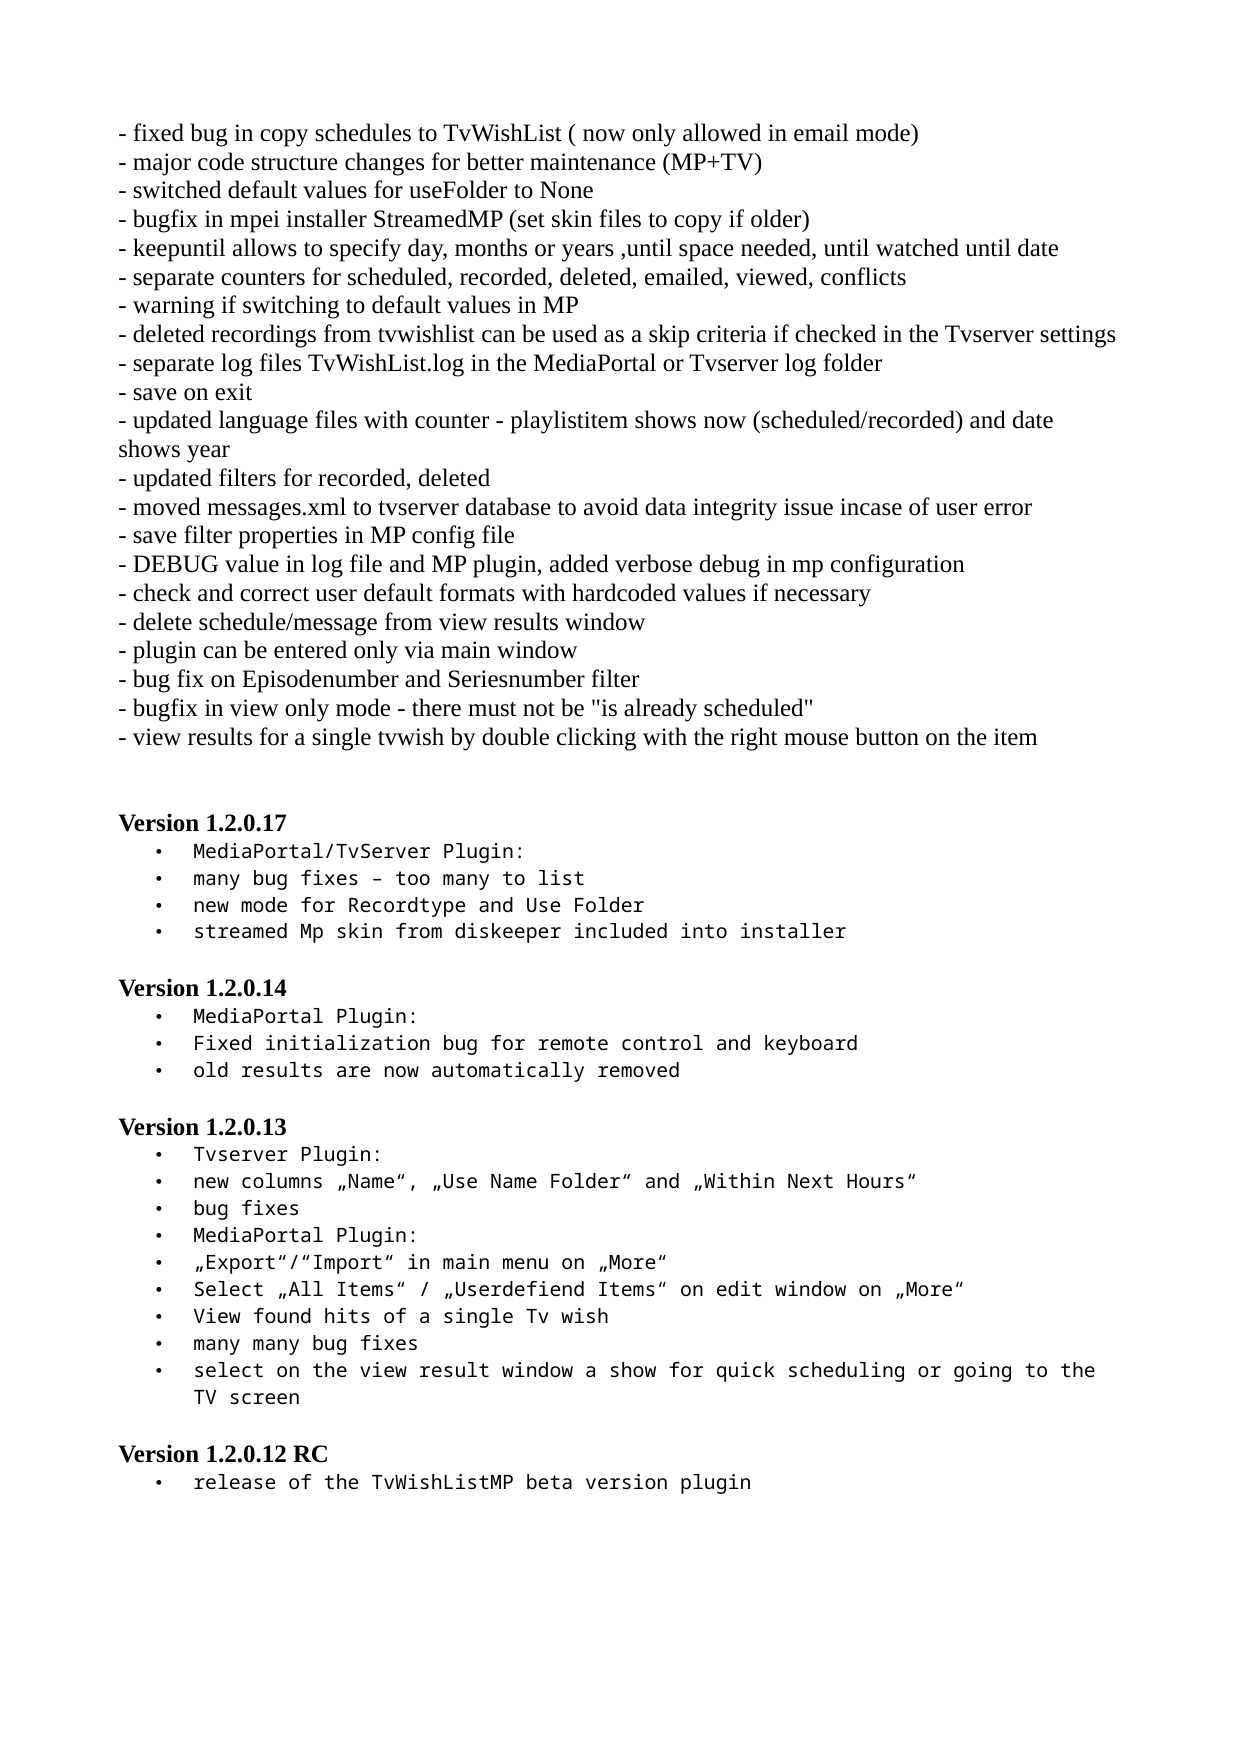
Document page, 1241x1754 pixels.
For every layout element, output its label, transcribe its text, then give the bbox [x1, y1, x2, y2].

list „Export“/“Import“ in main menu on „More“ [156, 1249, 1122, 1276]
text - major code structure changes for better maintenance (MP+TV) [118, 147, 1122, 176]
text - separate counters for scheduled, recorded, deleted, emailed, viewed, conflicts [118, 262, 1122, 291]
text - bugfix in view only mode - there must not be "is already scheduled" [118, 693, 1122, 722]
text Version 1.2.0.12 RC [118, 1439, 1122, 1468]
list new columns „Name“, „Use Name Folder“ and „Within Next Hours“ [156, 1168, 1122, 1195]
list new mode for Recordtype and Use Folder [156, 891, 1122, 918]
list View found hits of a single Tv wish [156, 1303, 1122, 1329]
text - updated language files with counter - playlistitem shows now (scheduled/recorded) and date shows year [118, 406, 1122, 463]
text - separate log files TvWishList.log in the MediaPortal or Tvserver log folder [118, 348, 1122, 377]
text Version 1.2.0.13 [118, 1112, 1122, 1141]
text - view results for a single tvwish by double clicking with the right mouse button on the item [118, 722, 1122, 751]
list Tvserver Plugin: [156, 1141, 1122, 1168]
list release of the TvWishListMP beta version plugin [156, 1468, 1122, 1495]
text - moved messages.xml to tvserver database to avoid data integrity issue incase of user error [118, 492, 1122, 521]
text - DEBUG value in log file and MP plugin, added verbose debug in mp configuration [118, 549, 1122, 578]
text - bug fix on Episodenumber and Seriesnumber filter [118, 664, 1122, 693]
text - save filter properties in MP config file [118, 521, 1122, 549]
text Version 1.2.0.14 [118, 973, 1122, 1002]
text - switched default values for useFolder to None [118, 176, 1122, 204]
text - keepuntil allows to specify day, months or years ,until space needed, until watched until date [118, 233, 1122, 262]
text - check and correct user default formats with hardcoded values if necessary [118, 578, 1122, 607]
list MediaPortal Plugin: [156, 1002, 1122, 1029]
list select on the view result window a show for quick scheduling or going to the TV screen [156, 1357, 1122, 1411]
text - plugin can be entered only via main window [118, 636, 1122, 664]
text - updated filters for recorded, deleted [118, 463, 1122, 492]
list old results are now automatically removed [156, 1056, 1122, 1083]
text - fixed bug in copy schedules to TvWishList ( now only allowed in email mode) [118, 118, 1122, 147]
text - save on exit [118, 377, 1122, 406]
list bug fixes [156, 1195, 1122, 1222]
list streamed Mp skin from diskeeper included into installer [156, 918, 1122, 945]
text - bugfix in mpei installer StreamedMP (set skin files to copy if older) [118, 204, 1122, 233]
text - delete schedule/message from view results window [118, 607, 1122, 636]
list Select „All Items“ / „Userdefiend Items“ on edit window on „More“ [156, 1276, 1122, 1303]
list many bug fixes – too many to list [156, 864, 1122, 891]
list MediaPortal Plugin: [156, 1222, 1122, 1249]
list MediaPortal/TvServer Plugin: [156, 837, 1122, 864]
text Version 1.2.0.17 [118, 808, 1122, 837]
list Fixed initialization bug for remote control and keyboard [156, 1029, 1122, 1056]
list many many bug fixes [156, 1329, 1122, 1357]
text - deleted recordings from tvwishlist can be used as a skip criteria if checked in the Tvserver settings [118, 319, 1122, 348]
text - warning if switching to default values in MP [118, 291, 1122, 319]
